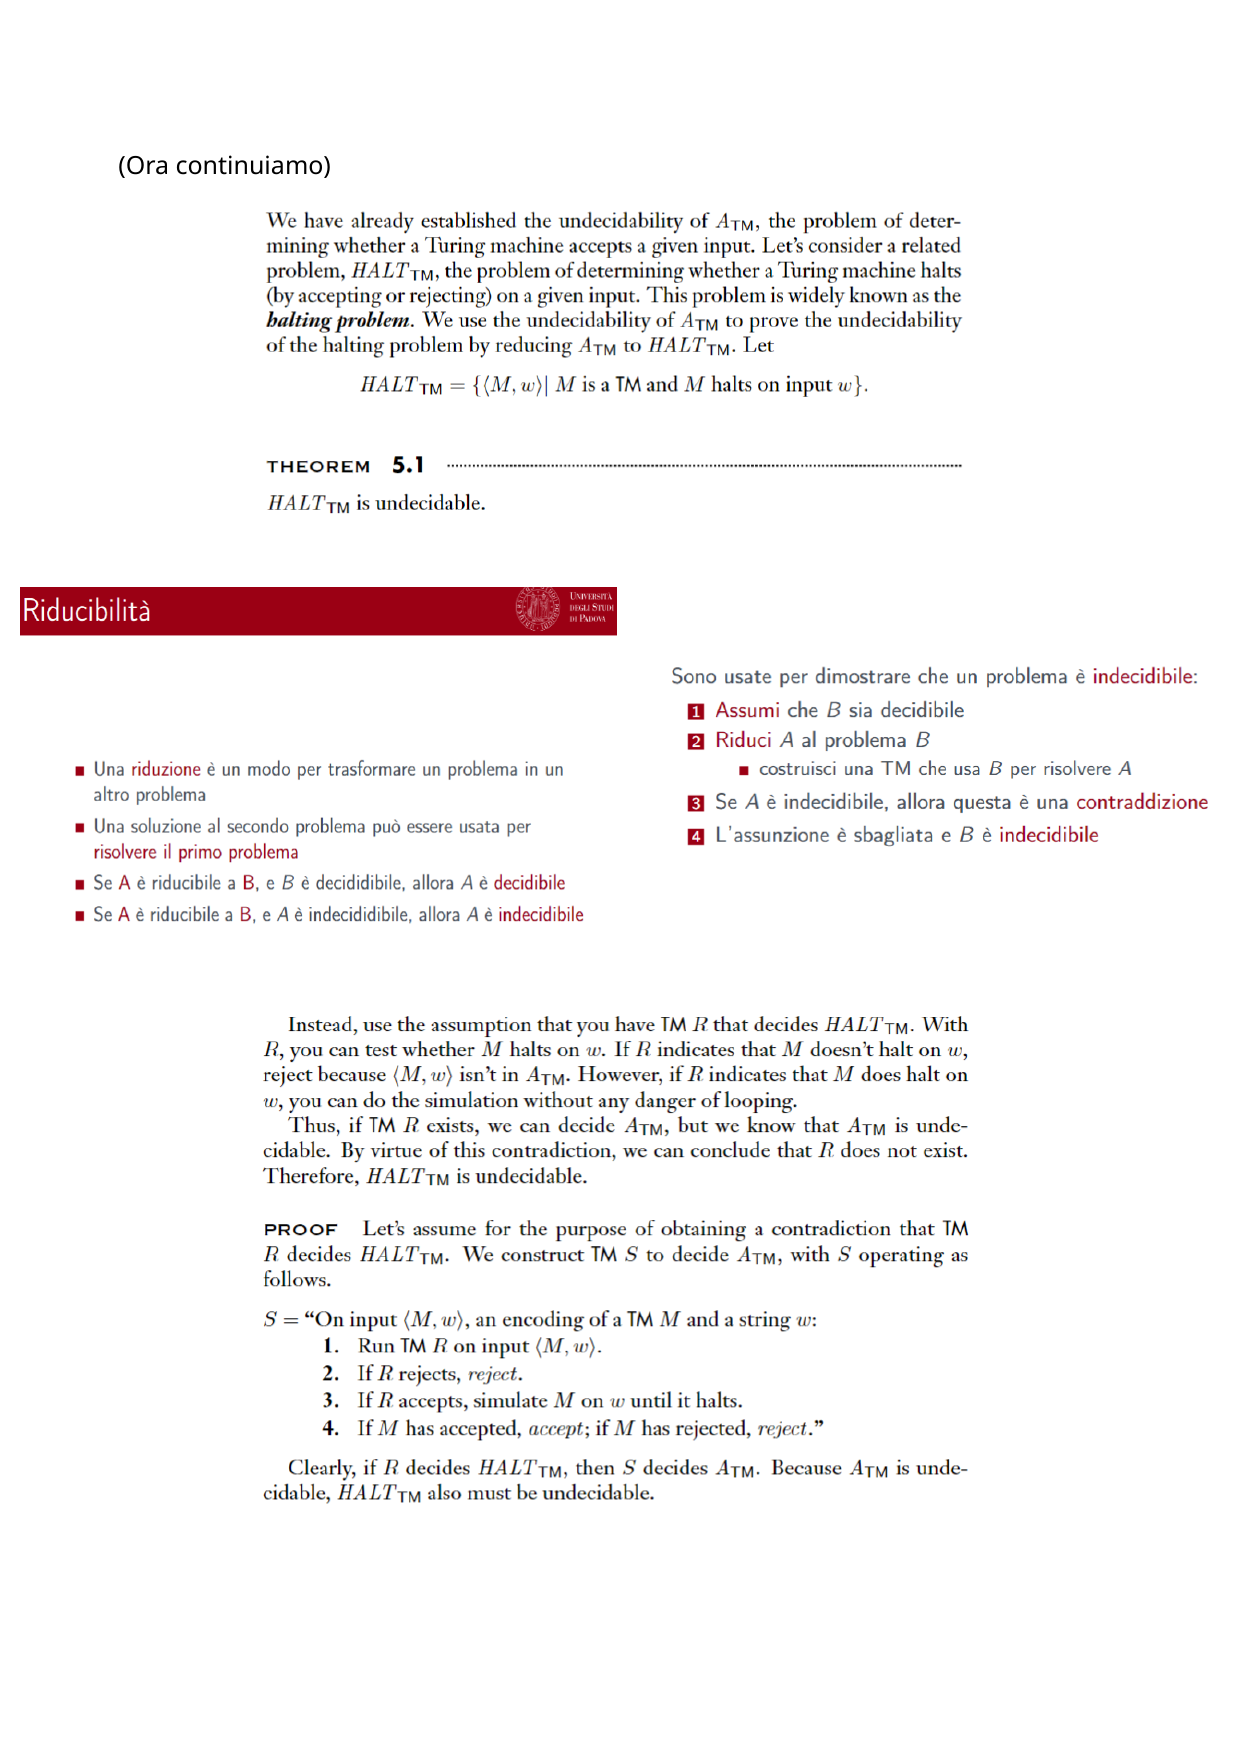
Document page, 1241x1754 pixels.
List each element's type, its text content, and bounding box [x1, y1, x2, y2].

picture [261, 201, 975, 518]
text (Ora continuiamo) [118, 148, 1122, 182]
picture [20, 587, 617, 942]
picture [664, 656, 1241, 855]
picture [253, 1006, 1010, 1507]
